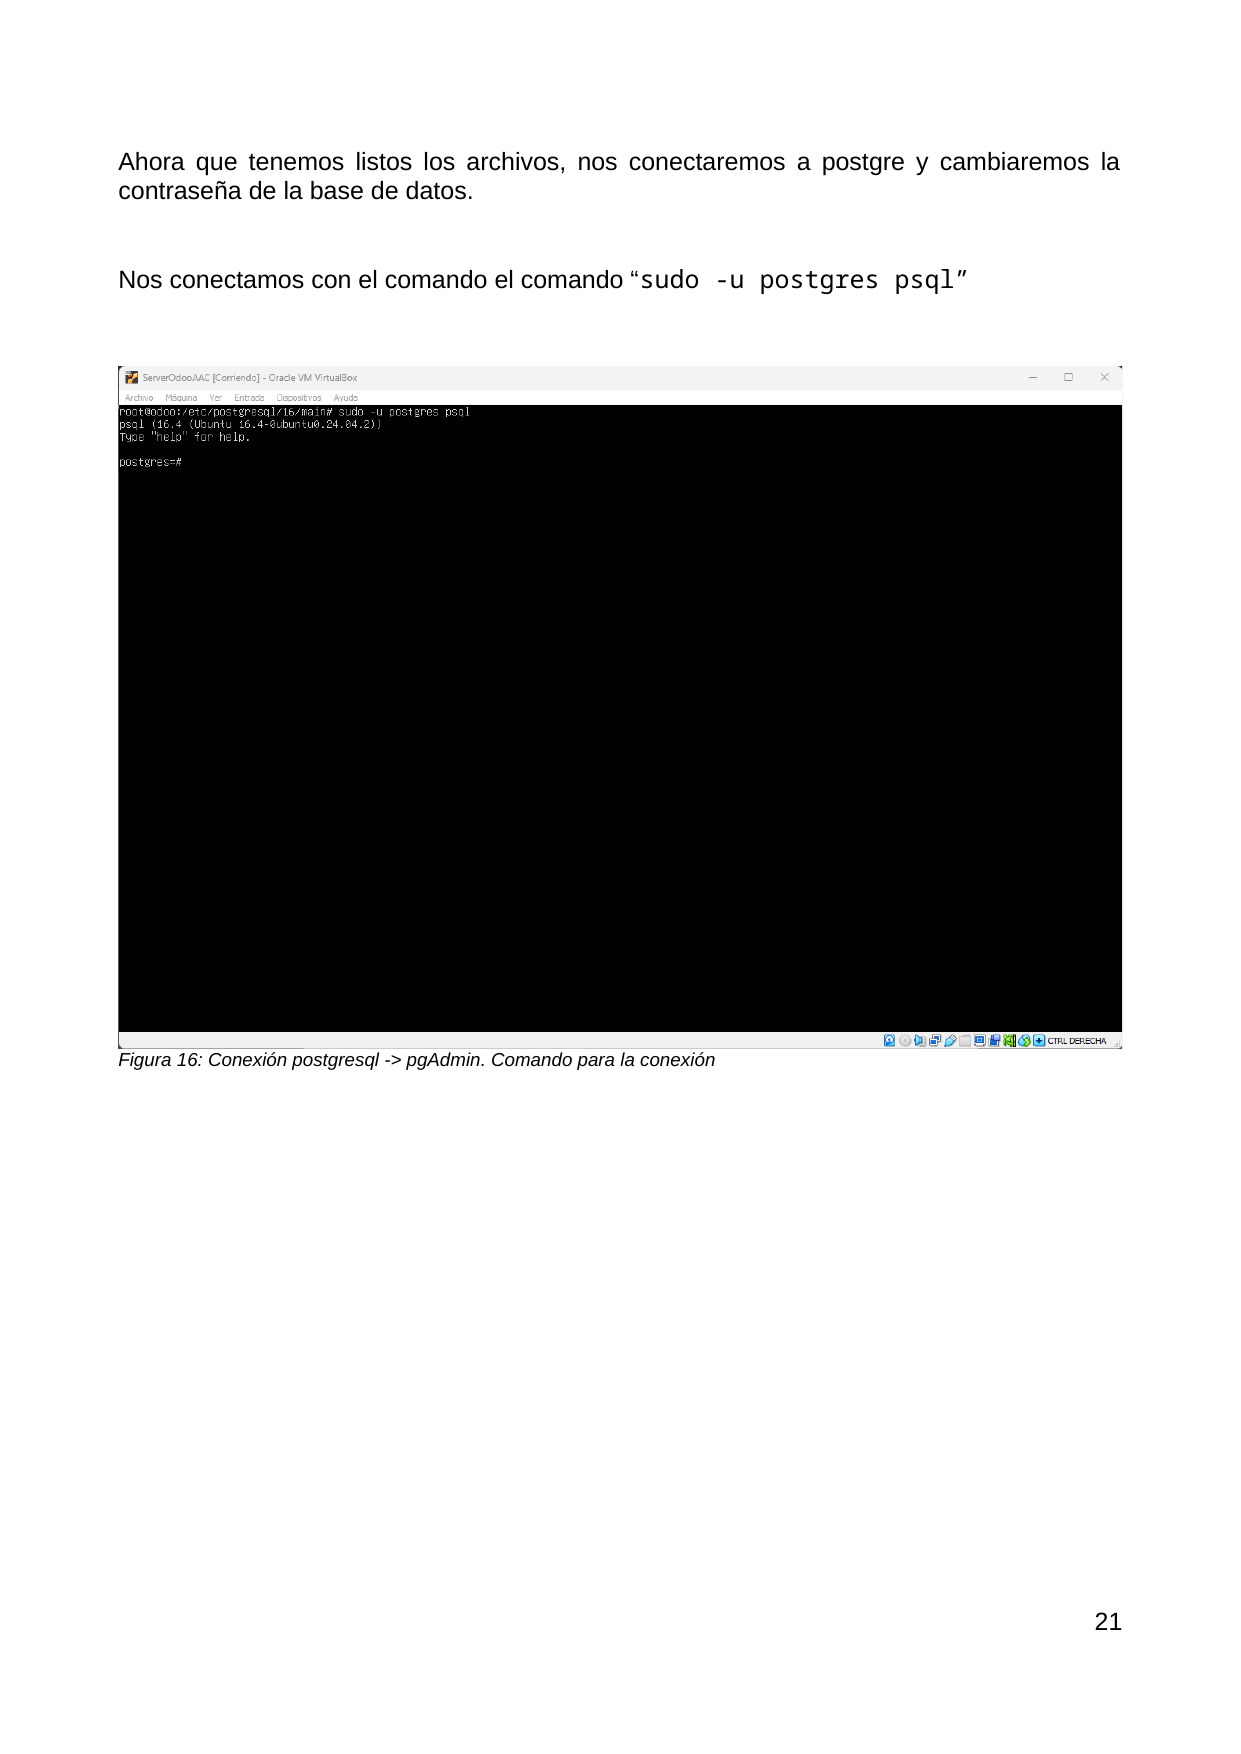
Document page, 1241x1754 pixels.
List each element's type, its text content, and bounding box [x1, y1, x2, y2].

text Nos conectamos con el comando el comando “sudo -u postgres psql” [118, 262, 1122, 296]
picture [118, 366, 1123, 1049]
text Figura 16: Conexión postgresql -> pgAdmin. Comando para la conexión [118, 1049, 1122, 1070]
text Ahora que tenemos listos los archivos, nos conectaremos a postgre y cambiaremos la contraseña de la base de datos. [118, 147, 1122, 204]
